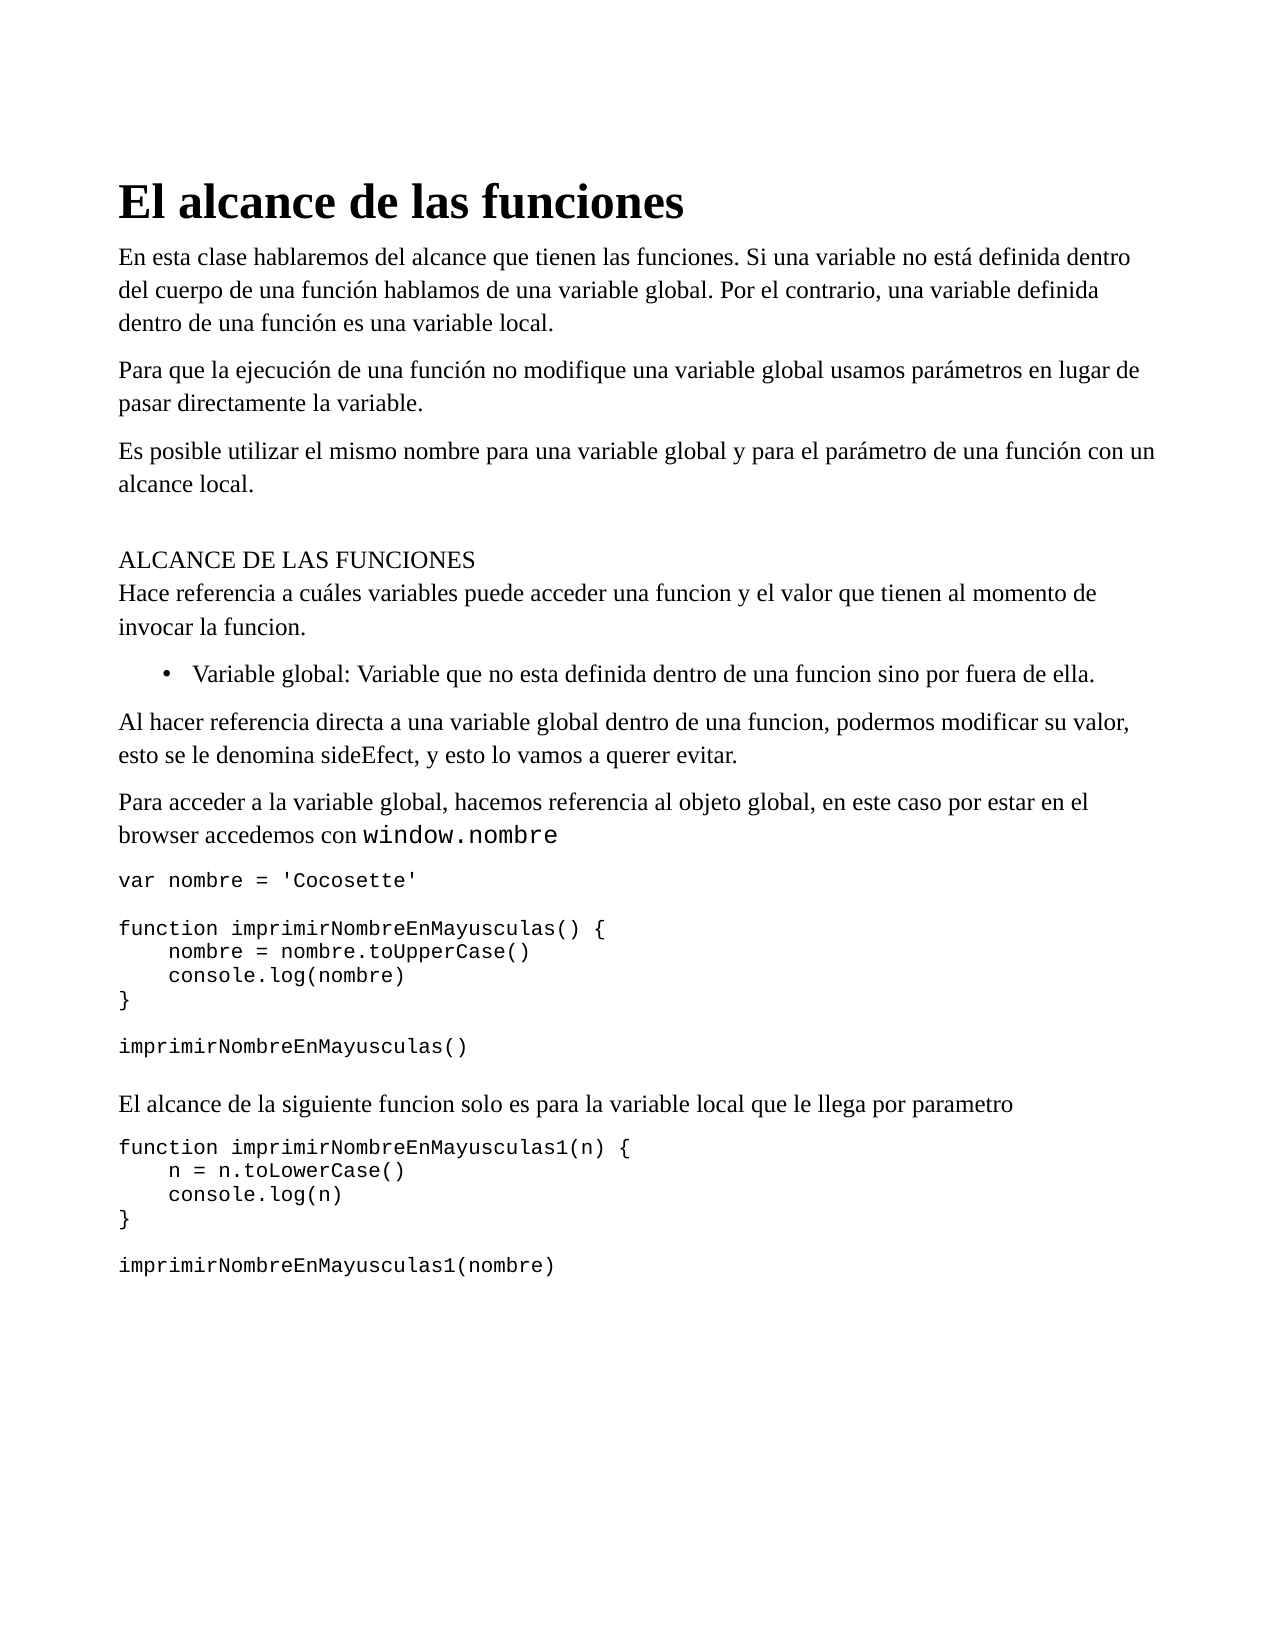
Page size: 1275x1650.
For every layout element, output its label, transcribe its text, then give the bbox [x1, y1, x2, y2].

text ALCANCE DE LAS FUNCIONES Hace referencia a cuáles variables puede acceder una funcion y el valor que tienen al momento de invocar la funcion. [118, 546, 1157, 640]
text Para que la ejecución de una función no modifique una variable global usamos parámetros en lugar de pasar directamente la variable. [118, 356, 1157, 417]
text imprimirNombreEnMayusculas() [118, 1036, 1157, 1059]
list Variable global: Variable que no esta definida dentro de una funcion sino por fuera de ella. [162, 659, 1157, 688]
subtitle El alcance de las funciones [118, 172, 1157, 229]
text imprimirNombreEnMayusculas1(nombre) [118, 1255, 1157, 1278]
text Al hacer referencia directa a una variable global dentro de una funcion, podermos modificar su valor, esto se le denomina sideEfect, y esto lo vamos a querer evitar. [118, 707, 1157, 768]
text function imprimirNombreEnMayusculas1(n) { [118, 1137, 1157, 1160]
text function imprimirNombreEnMayusculas() { [118, 918, 1157, 941]
text console.log(n) [118, 1184, 1157, 1208]
text console.log(nombre) [118, 965, 1157, 989]
text } [118, 989, 1157, 1012]
text var nombre = 'Cocosette' [118, 870, 1157, 894]
text nombre = nombre.toUpperCase() [118, 941, 1157, 965]
text Es posible utilizar el mismo nombre para una variable global y para el parámetro de una función con un alcance local. [118, 436, 1157, 498]
text Para acceder a la variable global, hacemos referencia al objeto global, en este caso por estar en el browser accedemos con window.nombre [118, 787, 1157, 851]
text } [118, 1208, 1157, 1231]
text En esta clase hablaremos del alcance que tienen las funciones. Si una variable no está definida dentro del cuerpo de una función hablamos de una variable global. Por el contrario, una variable definida dentro de una función es una variable local. [118, 242, 1157, 337]
text El alcance de la siguiente funcion solo es para la variable local que le llega por parametro [118, 1089, 1157, 1118]
text n = n.toLowerCase() [118, 1160, 1157, 1184]
